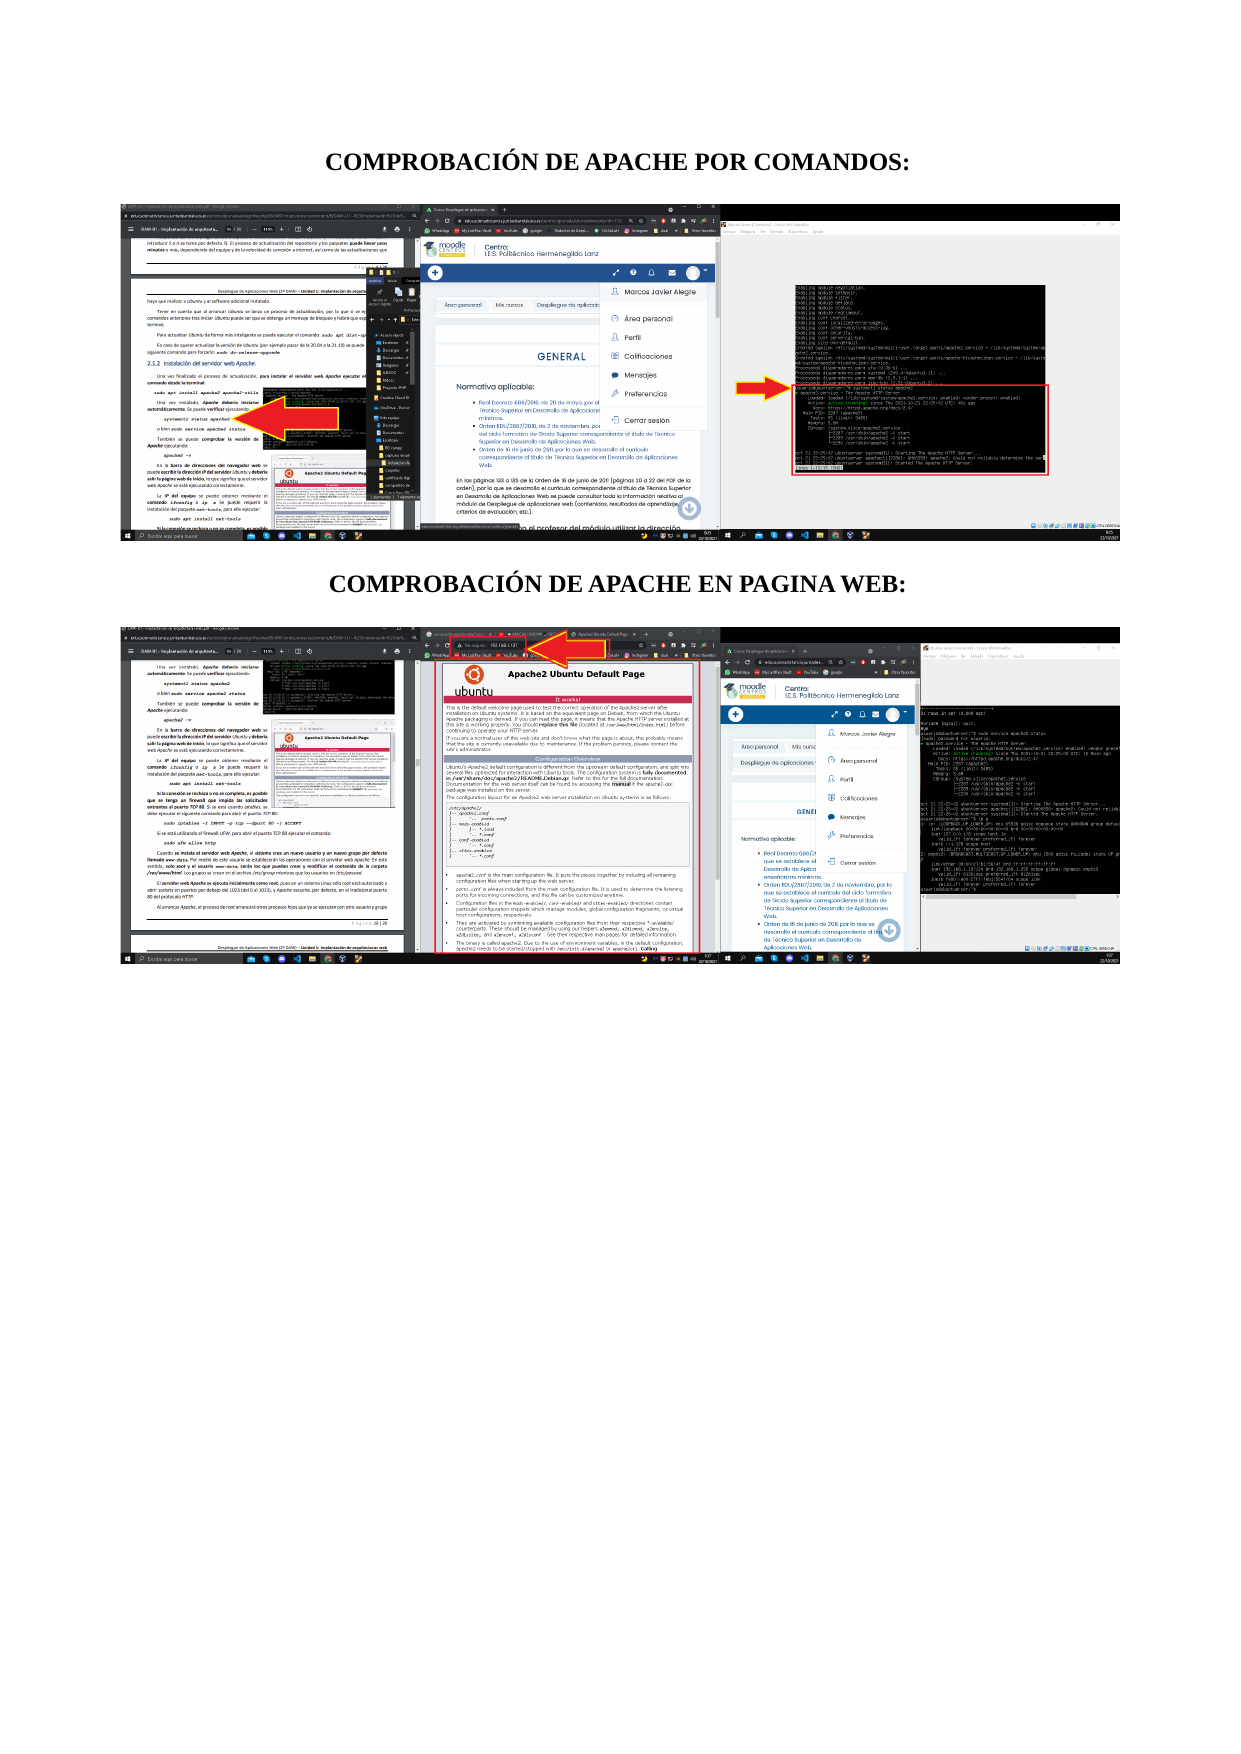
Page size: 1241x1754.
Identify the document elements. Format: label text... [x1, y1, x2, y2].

picture [120, 627, 1120, 964]
text COMPROBACIÓN DE APACHE POR COMANDOS: [118, 147, 1117, 176]
picture [120, 204, 1120, 541]
text COMPROBACIÓN DE APACHE EN PAGINA WEB: [118, 569, 1117, 598]
